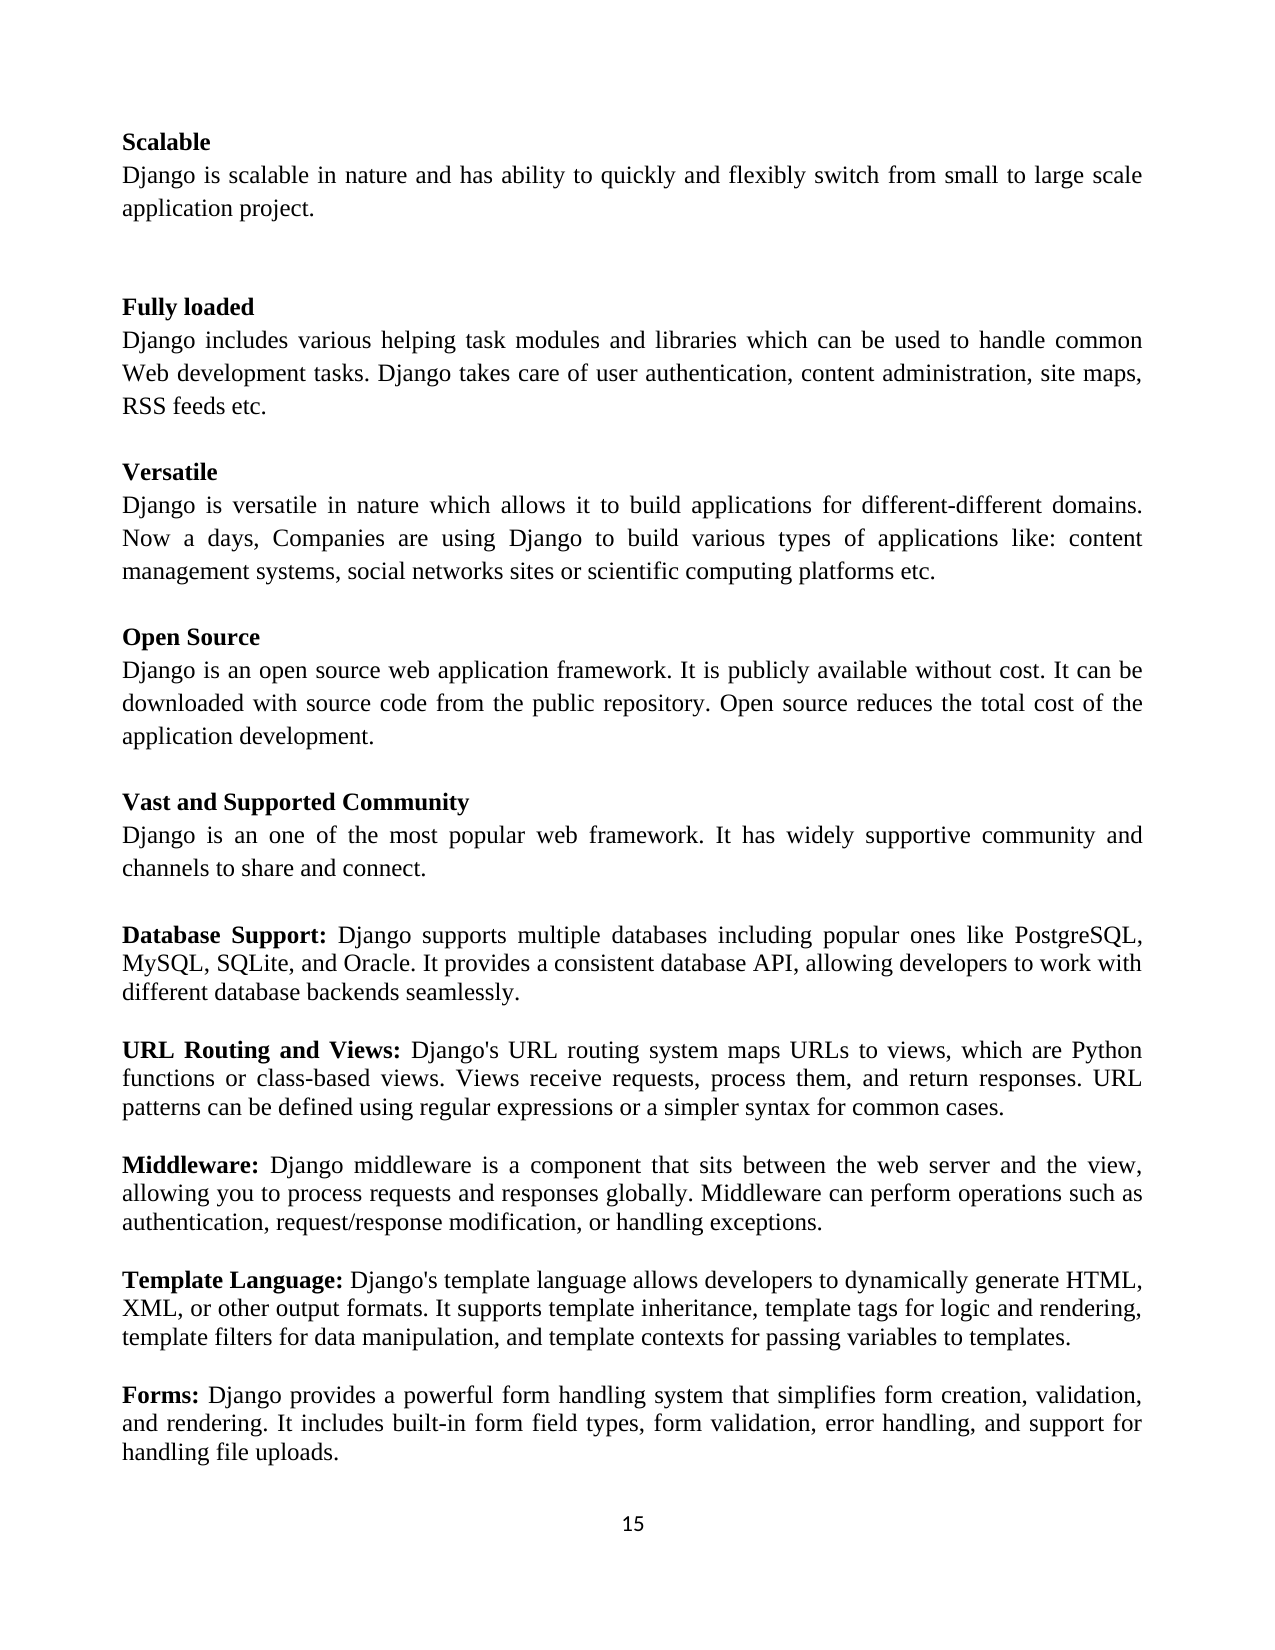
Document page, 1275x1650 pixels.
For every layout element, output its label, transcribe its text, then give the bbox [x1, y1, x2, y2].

text Fully loaded [122, 292, 1144, 321]
text Middleware: Django middleware is a component that sits between the web server and the view, allowing you to process requests and responses globally. Middleware can perform operations such as authentication, request/response modification, or handling exceptions. [122, 1150, 1144, 1236]
text Django is an one of the most popular web framework. It has widely supportive community and channels to share and connect. [122, 820, 1144, 882]
text Open Source [122, 622, 1144, 651]
text Database Support: Django supports multiple databases including popular ones like PostgreSQL, MySQL, SQLite, and Oracle. It provides a consistent database API, allowing developers to work with different database backends seamlessly. [122, 920, 1144, 1006]
text URL Routing and Views: Django's URL routing system maps URLs to views, which are Python functions or class-based views. Views receive requests, process them, and return responses. URL patterns can be defined using regular expressions or a simpler syntax for common cases. [122, 1035, 1144, 1121]
text Template Language: Django's template language allows developers to dynamically generate HTML, XML, or other output formats. It supports template inheritance, template tags for logic and rendering, template filters for data manipulation, and template contexts for passing variables to templates. [122, 1265, 1144, 1351]
text Scalable [122, 127, 1144, 156]
text Django is versatile in nature which allows it to build applications for different-different domains. Now a days, Companies are using Django to build various types of applications like: content management systems, social networks sites or scientific computing platforms etc. [122, 490, 1144, 585]
text Django includes various helping task modules and libraries which can be used to handle common Web development tasks. Django takes care of user authentication, content administration, site maps, RSS feeds etc. [122, 325, 1144, 420]
text Versatile [122, 457, 1144, 486]
text Vast and Supported Community [122, 787, 1144, 816]
text Django is scalable in nature and has ability to quickly and flexibly switch from small to large scale application project. [122, 160, 1144, 222]
text Django is an open source web application framework. It is publicly available without cost. It can be downloaded with source code from the public repository. Open source reduces the total cost of the application development. [122, 655, 1144, 750]
text Forms: Django provides a powerful form handling system that simplifies form creation, validation, and rendering. It includes built-in form field types, form validation, error handling, and support for handling file uploads. [122, 1380, 1144, 1466]
